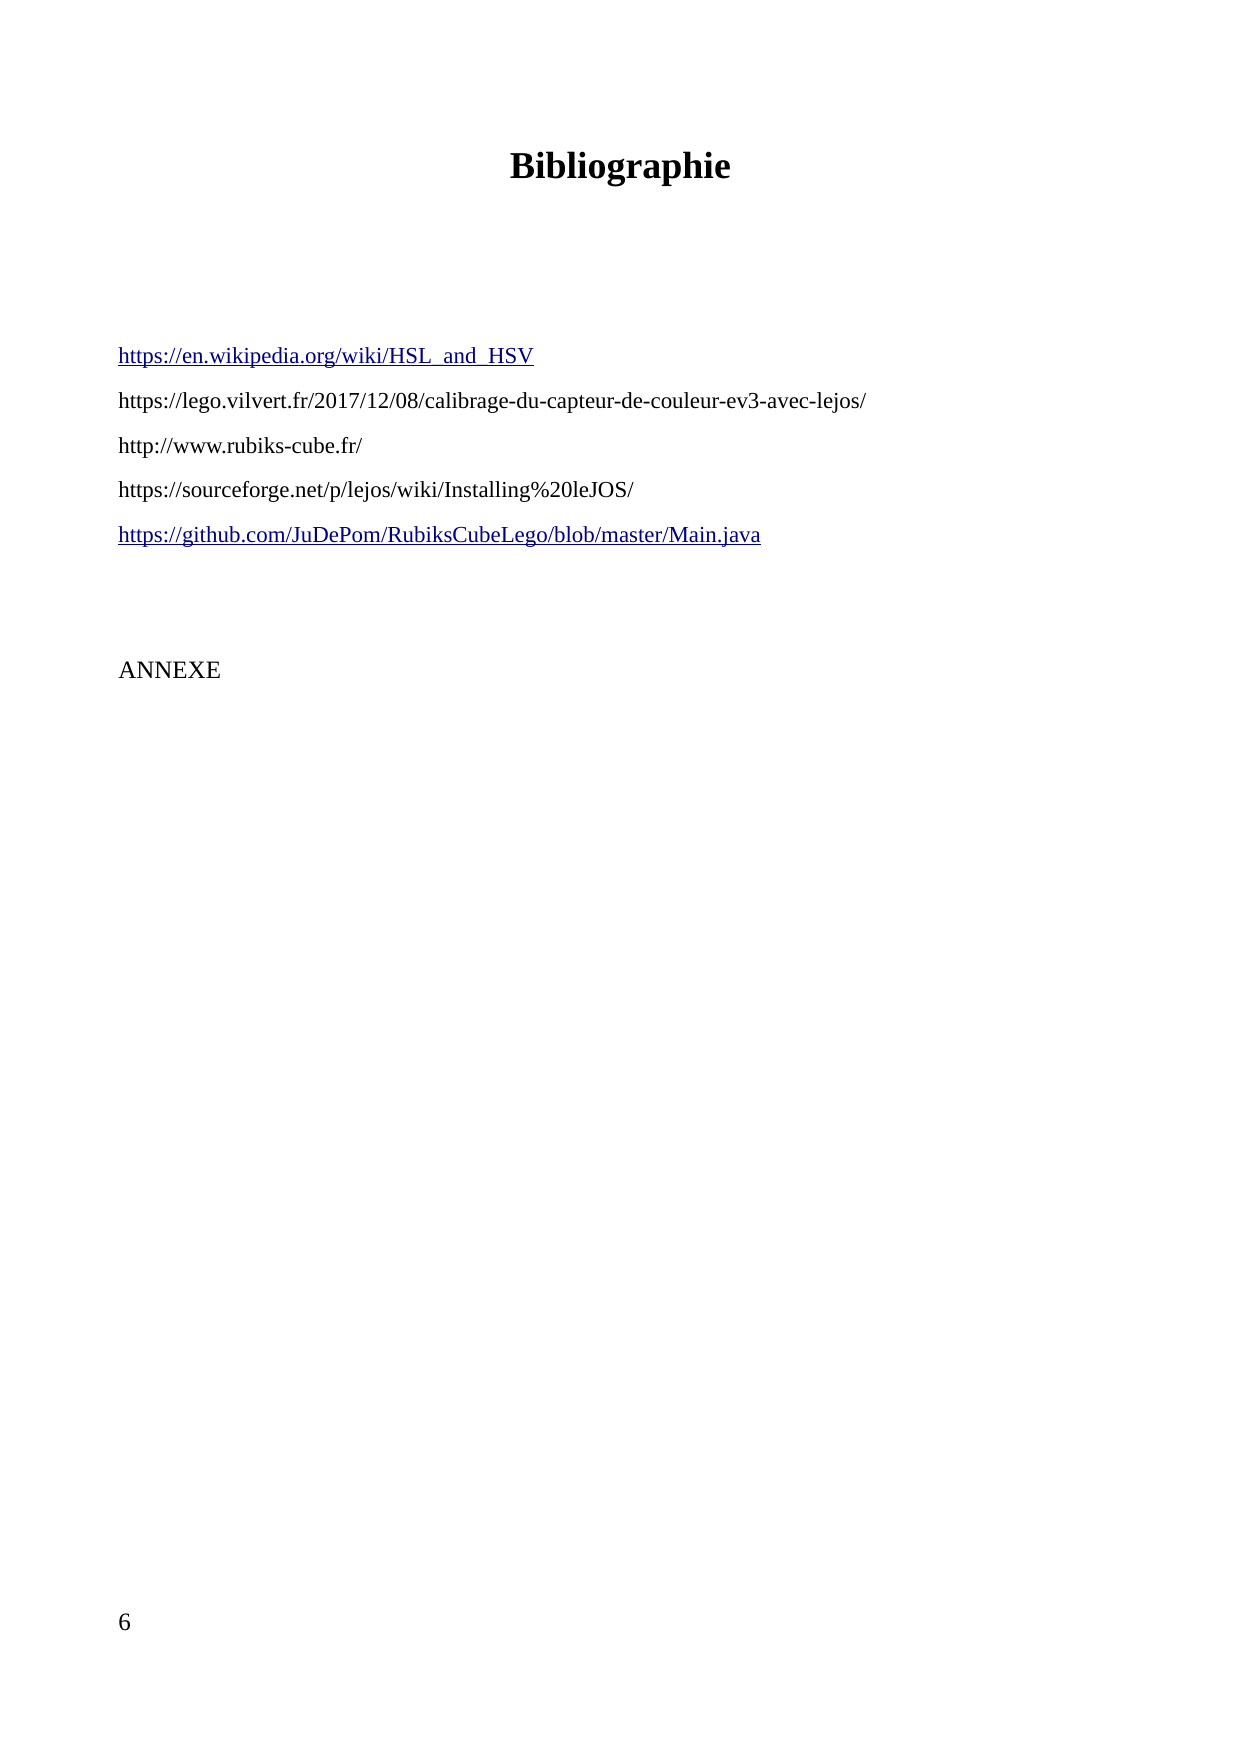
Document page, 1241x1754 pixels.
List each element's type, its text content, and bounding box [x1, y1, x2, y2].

text https://github.com/JuDePom/RubiksCubeLego/blob/master/Main.java [118, 521, 1122, 548]
text https://sourceforge.net/p/lejos/wiki/Installing%20leJOS/ [118, 476, 1122, 503]
text https://lego.vilvert.fr/2017/12/08/calibrage-du-capteur-de-couleur-ev3-avec-lejos/ [118, 387, 1122, 413]
text ANNEXE [118, 656, 1122, 684]
text https://en.wikipedia.org/wiki/HSL_and_HSV [118, 342, 1122, 368]
subtitle Bibliographie [118, 143, 1122, 187]
text http://www.rubiks-cube.fr/ [118, 432, 1122, 458]
